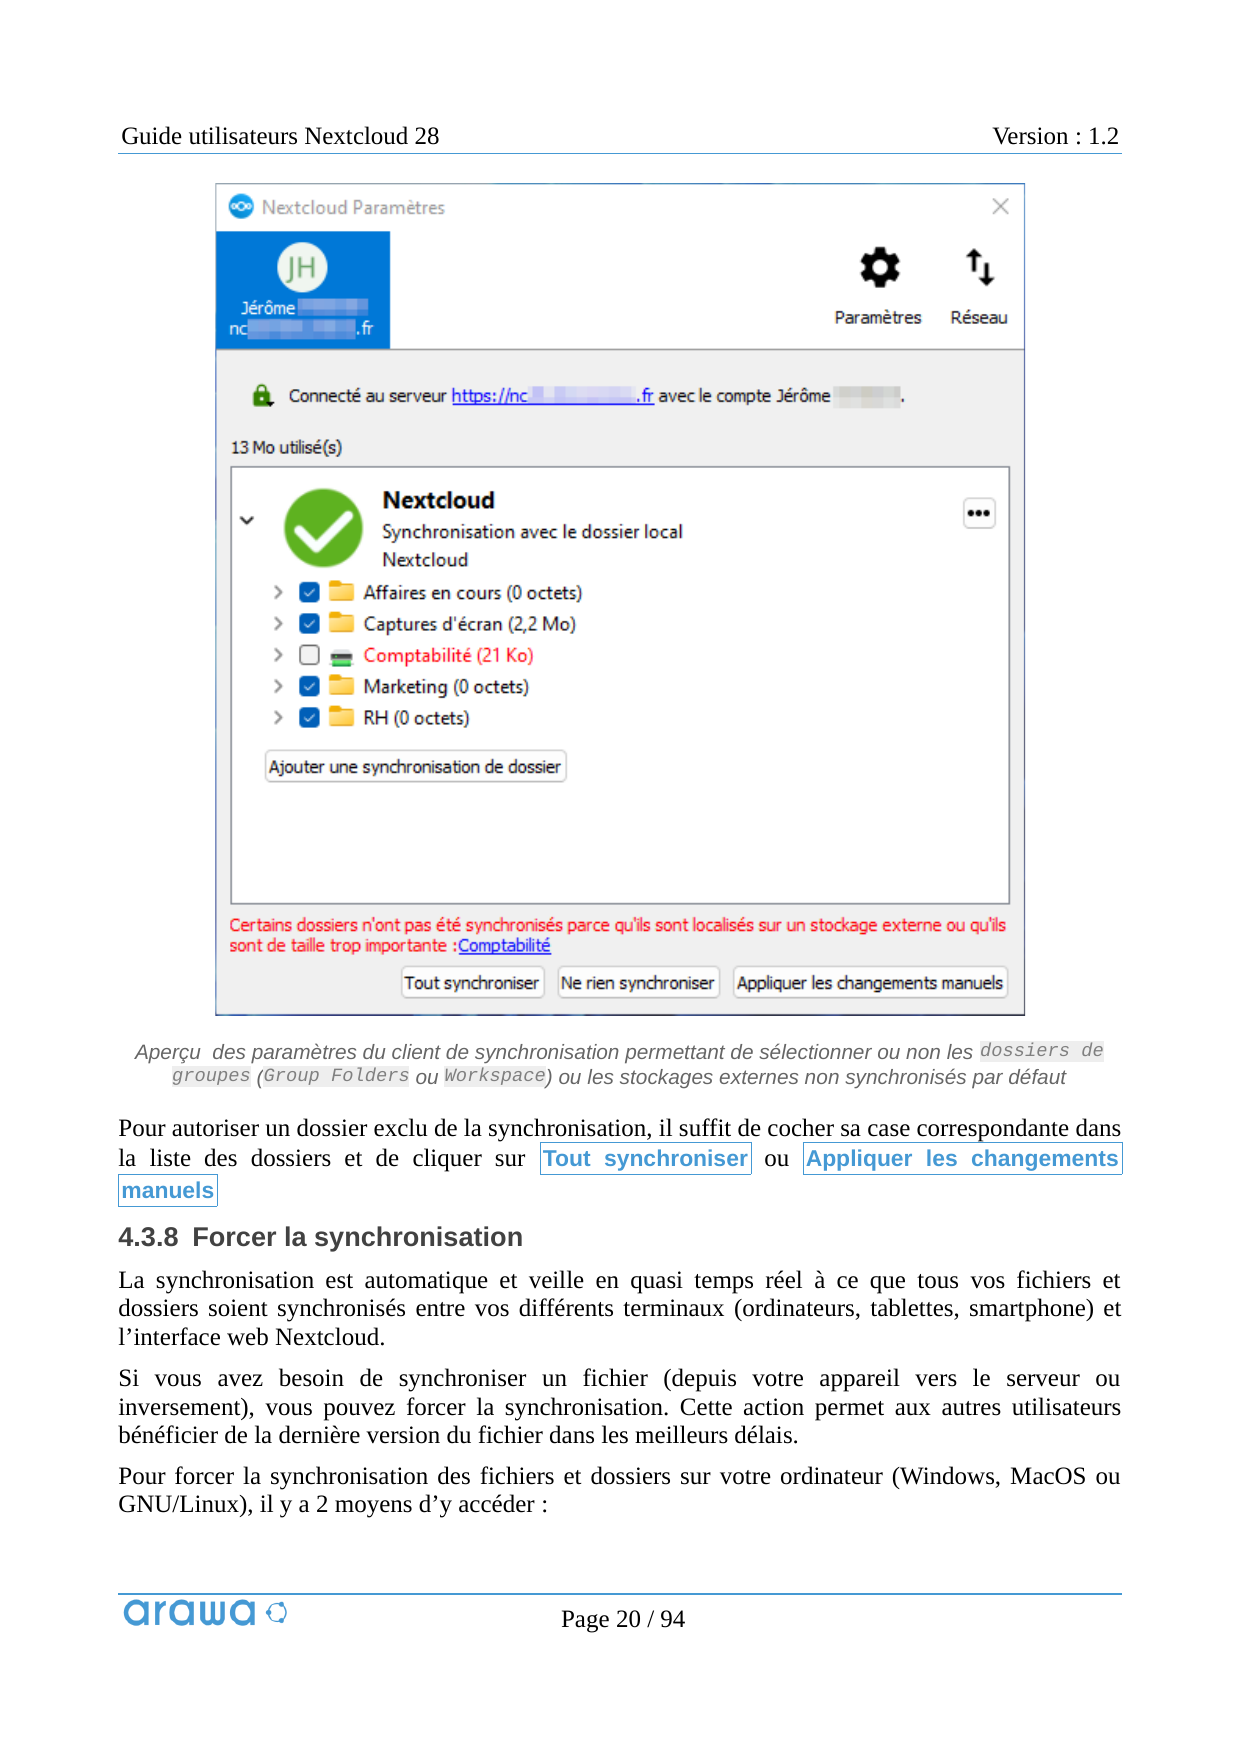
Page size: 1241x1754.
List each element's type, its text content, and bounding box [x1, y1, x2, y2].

text Si vous avez besoin de synchroniser un fichier (depuis votre appareil vers le serveur ou inversement), vous pouvez forcer la synchronisation. Cette action permet aux autres utilisateurs bénéficier de la dernière version du fichier dans les meilleurs délais. [118, 1363, 1122, 1449]
text Pour autoriser un dossier exclu de la synchronisation, il suffit de cocher sa case correspondante dans la liste des dossiers et de cliquer sur Tout synchroniser ou Appliquer les changements manuels [118, 1113, 1122, 1206]
text La synchronisation est automatique et veille en quasi temps réel à ce que tous vos fichiers et dossiers soient synchronisés entre vos différents terminaux (ordinateurs, tablettes, smartphone) et l’interface web Nextcloud. [118, 1265, 1122, 1351]
subtitle Forcer la synchronisation [118, 1221, 1122, 1252]
picture [215, 183, 1025, 1016]
picture [121, 1597, 290, 1628]
text Aperçu des paramètres du client de synchronisation permettant de sélectionner ou non les dossiers de groupes (Group Folders ou Workspace) ou les stockages externes non synchronisés par défaut [118, 1039, 1122, 1089]
text Pour forcer la synchronisation des fichiers et dossiers sur votre ordinateur (Windows, MacOS ou GNU/Linux), il y a 2 moyens d’y accéder : [118, 1461, 1122, 1518]
